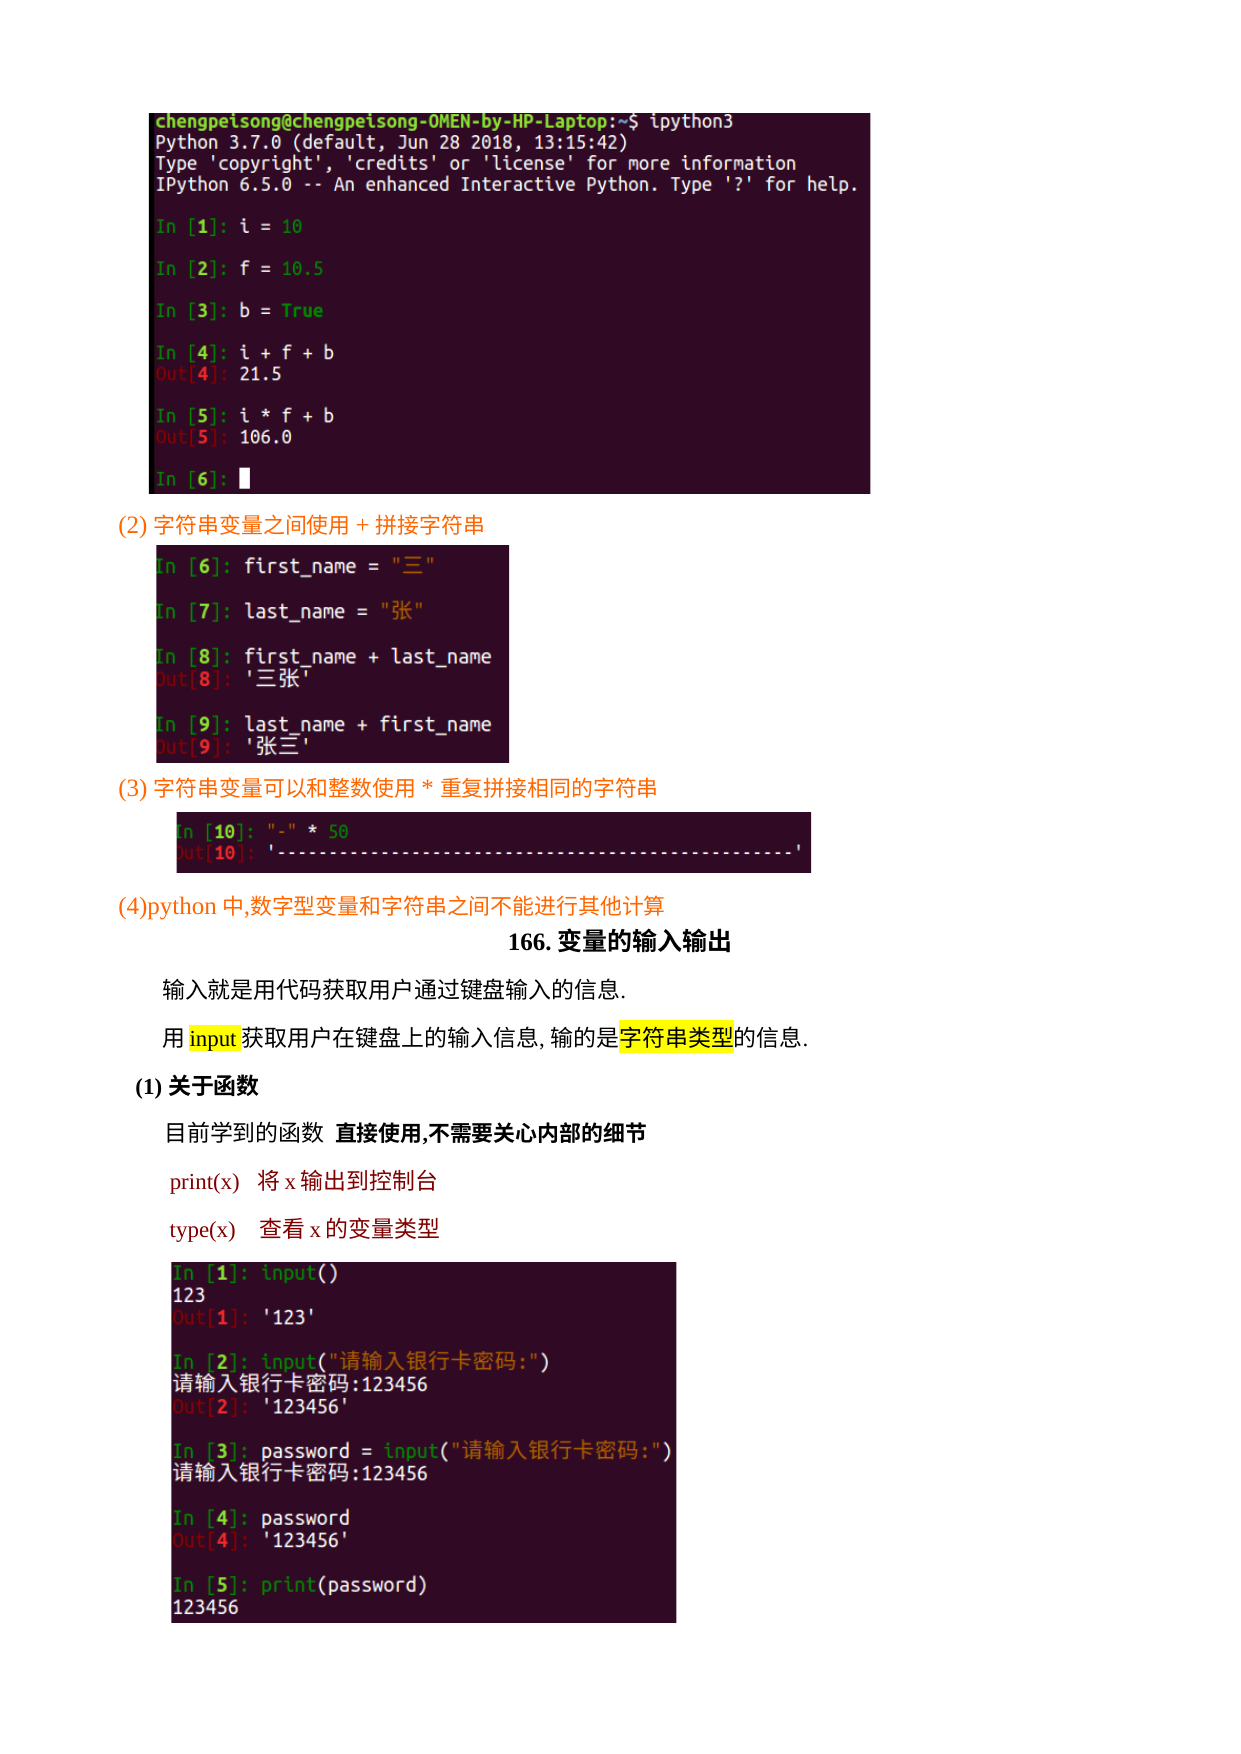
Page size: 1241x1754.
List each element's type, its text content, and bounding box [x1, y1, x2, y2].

picture [148, 113, 871, 494]
picture [176, 812, 812, 873]
text print(x) 将x输出到控制台 [118, 1163, 1122, 1196]
text 目前学到的函数 直接使用,不需要关心内部的细节 [118, 1115, 1122, 1148]
text type(x) 查看x的变量类型 [118, 1211, 1122, 1244]
text (2) 字符串变量之间使用 + 拼接字符串 [118, 508, 1122, 540]
text 166. 变量的输入输出 [118, 921, 1122, 957]
text 输入就是用代码获取用户通过键盘输入的信息. [118, 972, 1122, 1005]
text 用input获取用户在键盘上的输入信息, 输的是字符串类型的信息. [118, 1020, 1122, 1053]
picture [156, 545, 510, 763]
text (1) 关于函数 [118, 1067, 1122, 1101]
text (3) 字符串变量可以和整数使用 * 重复拼接相同的字符串 [118, 771, 1122, 803]
text (4)python中,数字型变量和字符串之间不能进行其他计算 [118, 889, 1122, 921]
picture [171, 1262, 677, 1623]
